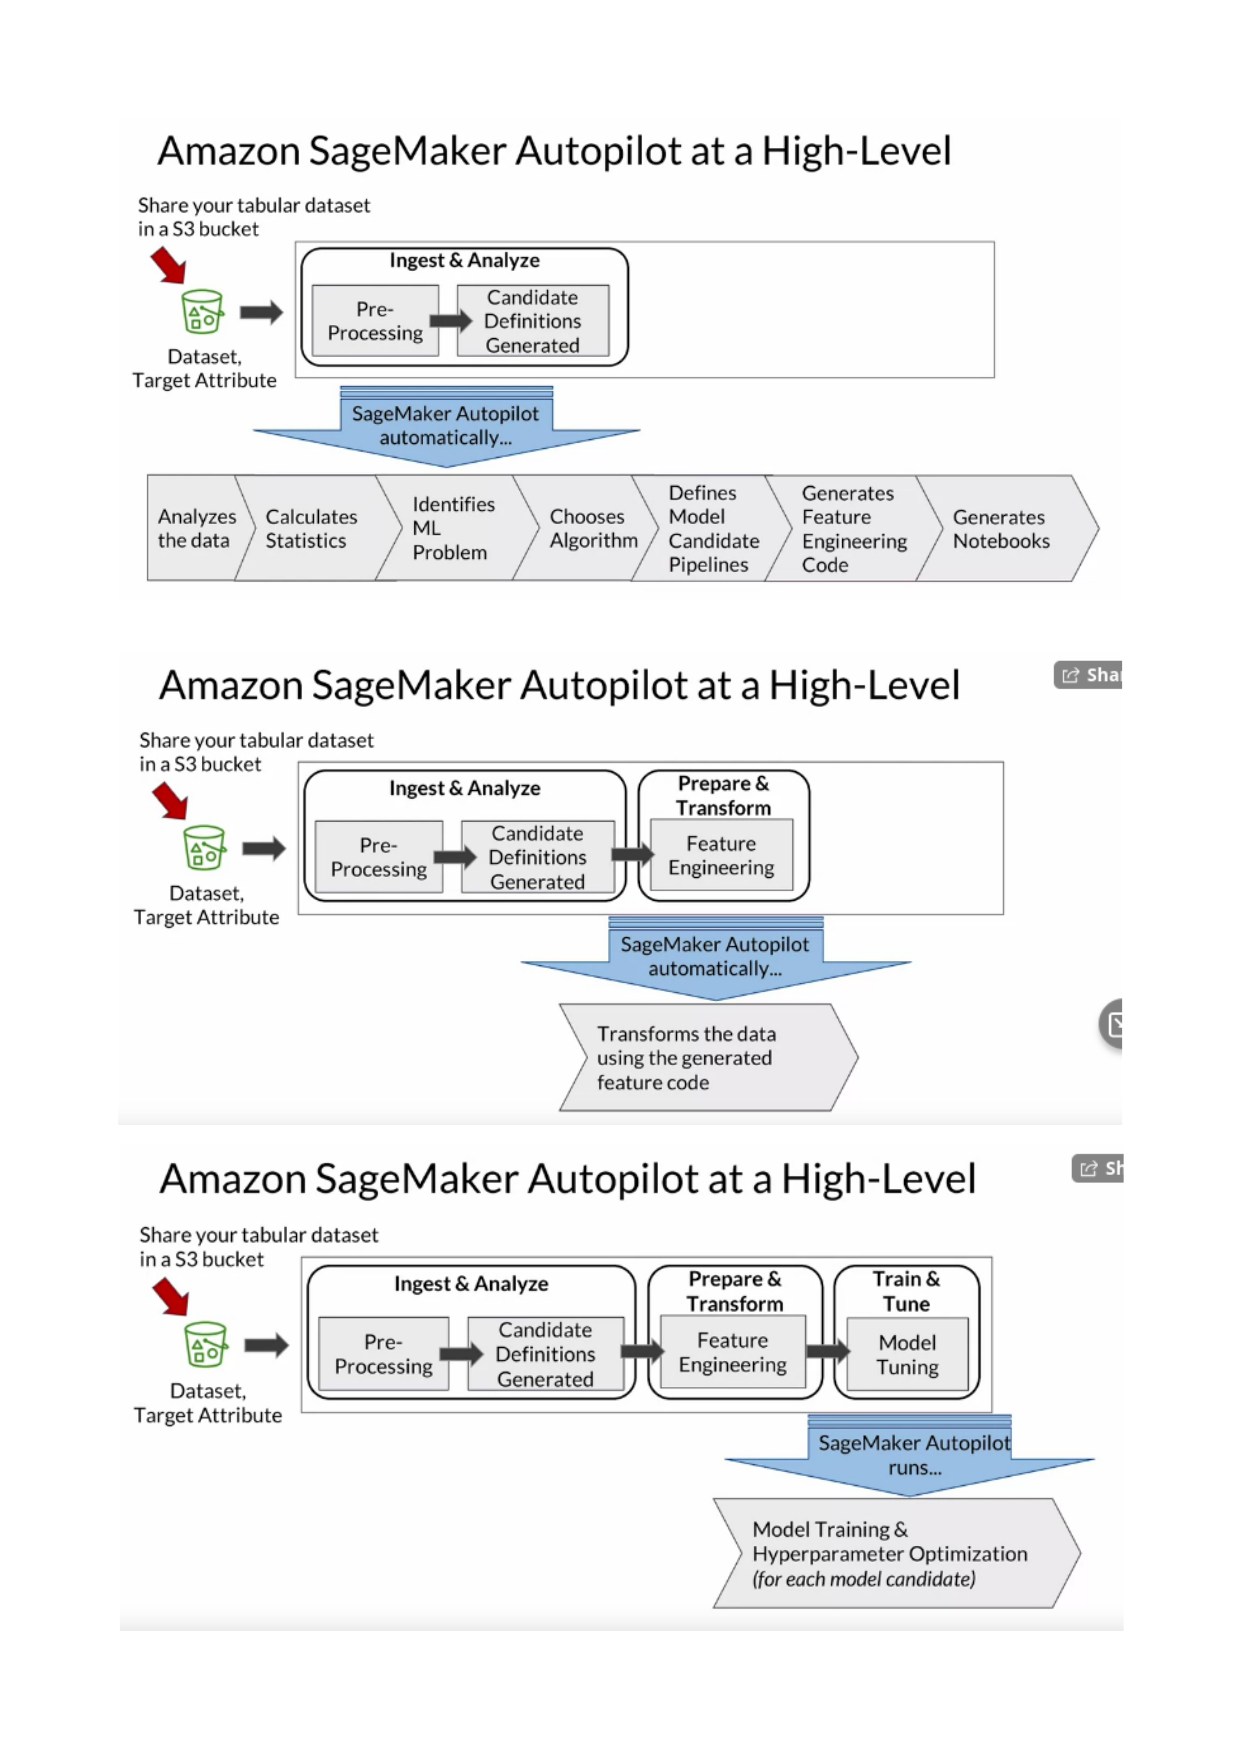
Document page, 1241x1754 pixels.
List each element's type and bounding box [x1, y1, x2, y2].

picture [118, 118, 1123, 601]
picture [118, 652, 1123, 1125]
picture [119, 1145, 1124, 1631]
